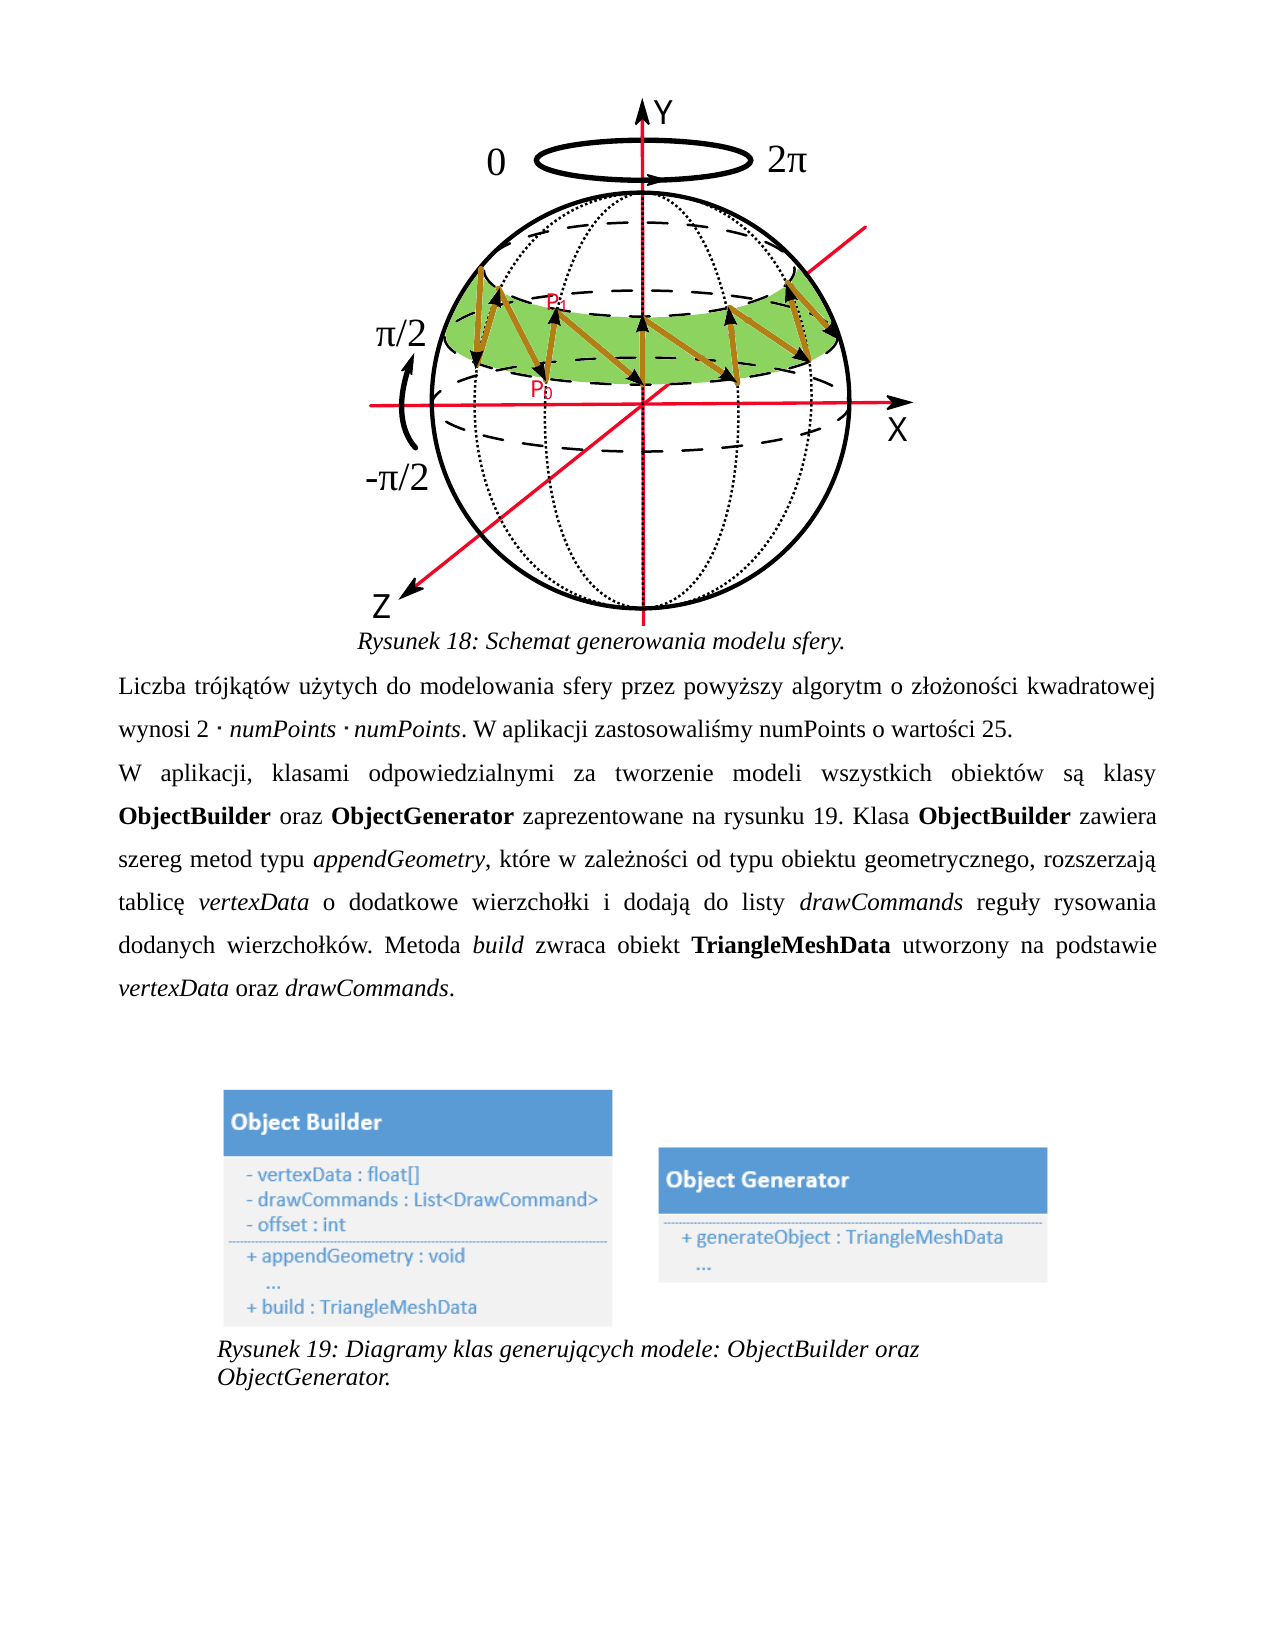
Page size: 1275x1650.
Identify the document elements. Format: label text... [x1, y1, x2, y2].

text Rysunek 18: Schemat generowania modelu sfery. [357, 107, 918, 655]
picture [215, 1080, 1060, 1334]
text Liczba trójkątów użytych do modelowania sfery przez powyższy algorytm o złożoności kwadratowej wynosi 2 ᐧ numPoints ᐧ numPoints. W aplikacji zastosowaliśmy numPoints o wartości 25. [118, 671, 1157, 743]
text Rysunek 19: Diagramy klas generujących modele: ObjectBuilder oraz ObjectGenerator. [217, 1334, 1058, 1391]
text W aplikacji, klasami odpowiedzialnymi za tworzenie modeli wszystkich obiektów są klasy ObjectBuilder oraz ObjectGenerator zaprezentowane na rysunku 19. Klasa ObjectBuilder zawiera szereg metod typu appendGeometry, które w zależności od typu obiektu geometrycznego, rozszerzają tablicę vertexData o dodatkowe wierzchołki i dodają do listy drawCommands reguły rysowania dodanych wierzchołków. Metoda build zwraca obiekt TriangleMeshData utworzony na podstawie vertexData oraz drawCommands. [118, 758, 1157, 1002]
